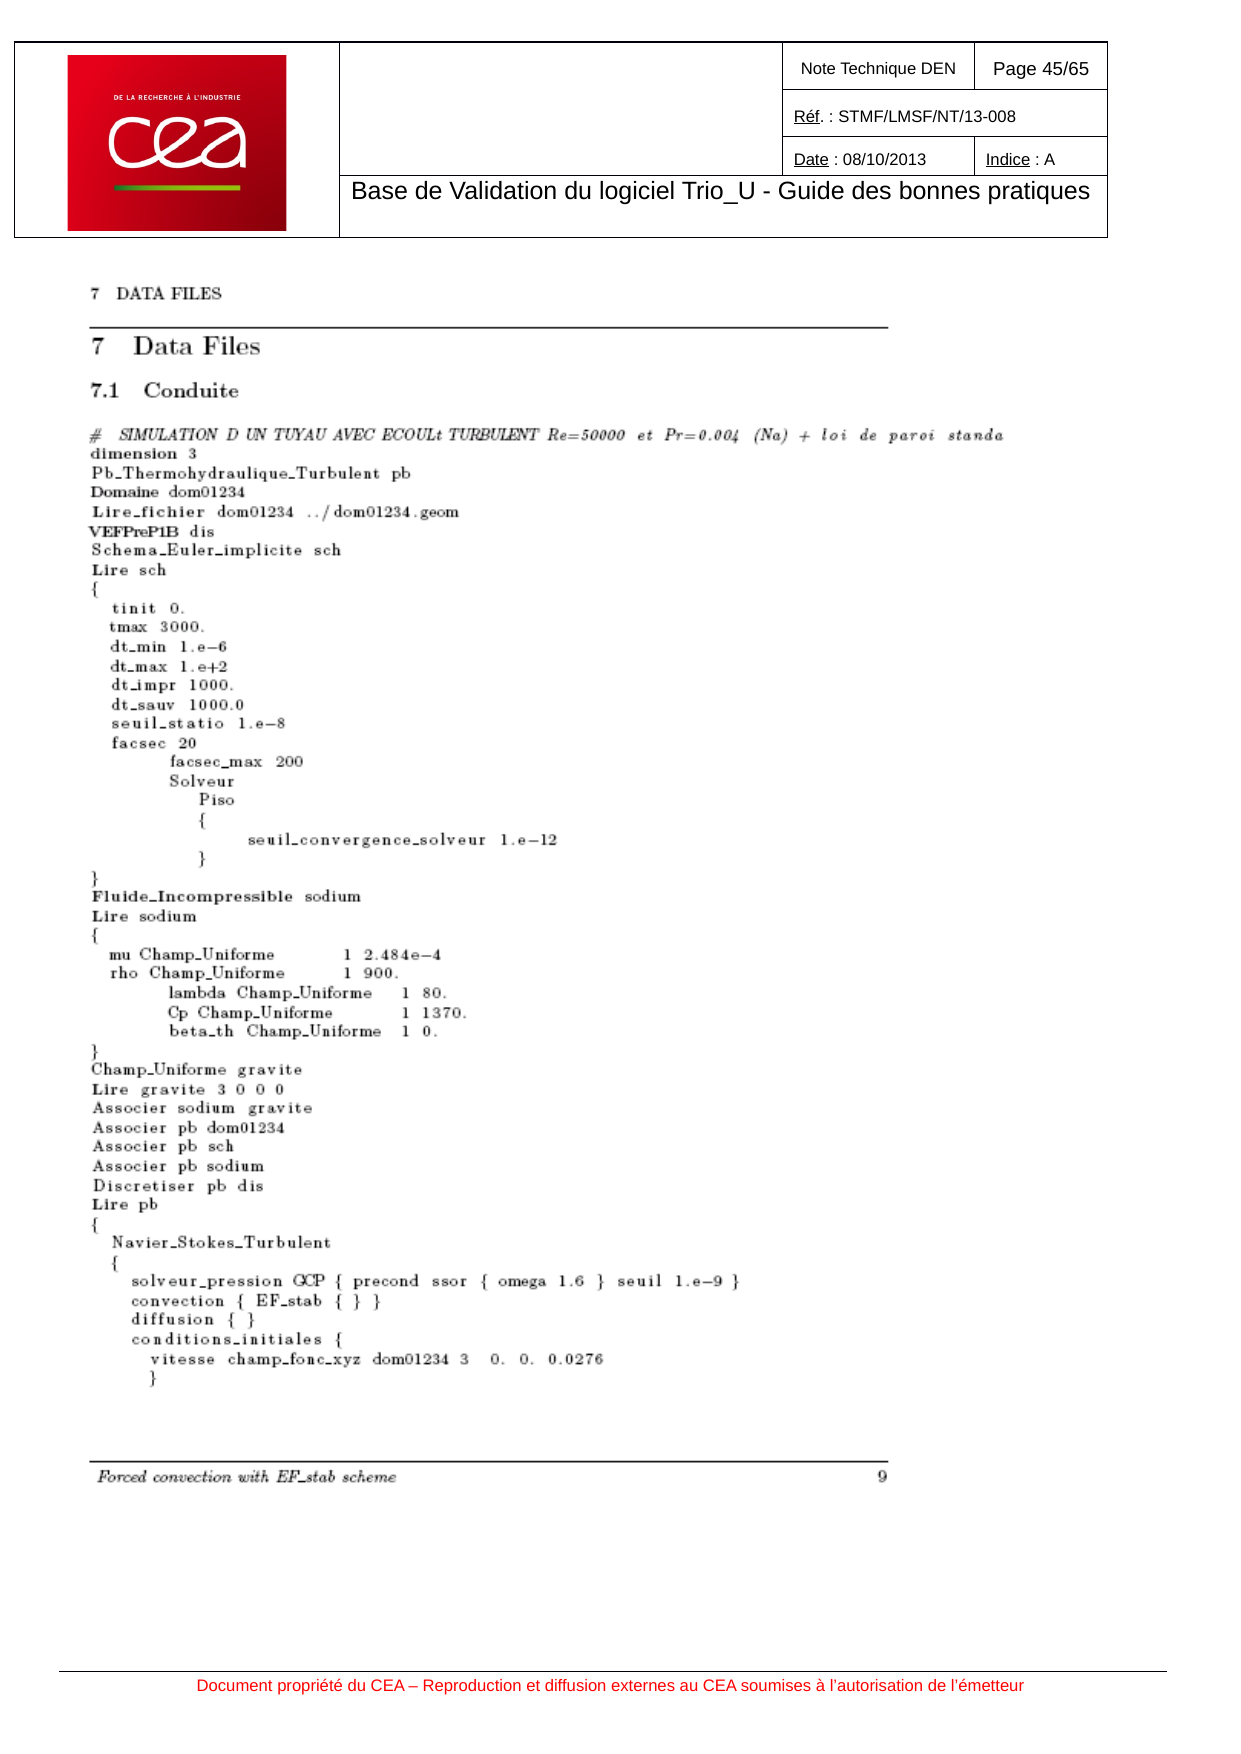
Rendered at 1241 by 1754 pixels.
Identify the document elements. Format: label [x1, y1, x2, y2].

picture [67, 55, 287, 231]
picture [59, 266, 1005, 1501]
